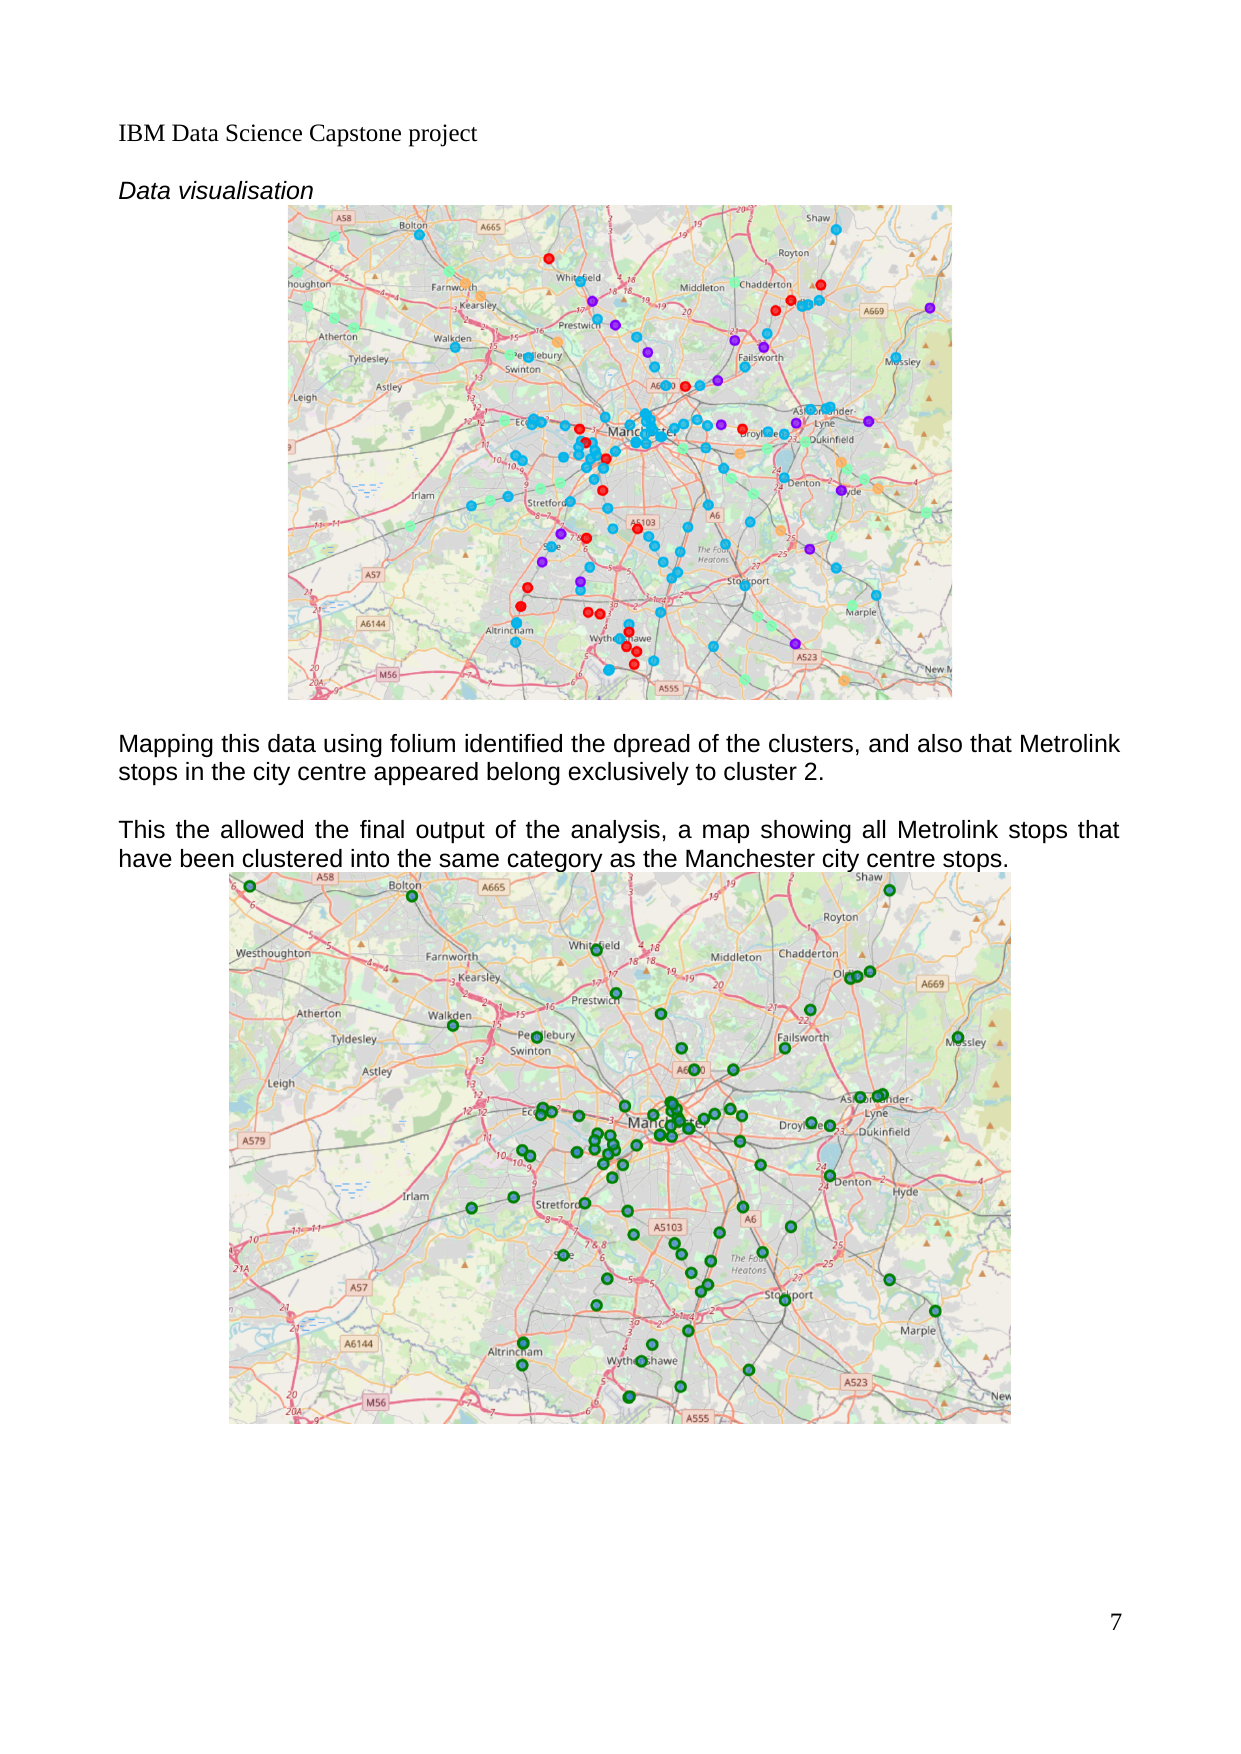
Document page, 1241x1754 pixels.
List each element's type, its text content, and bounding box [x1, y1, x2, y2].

text Mapping this data using folium identified the dpread of the clusters, and also that Metrolink stops in the city centre appeared belong exclusively to cluster 2. [118, 729, 1122, 786]
text This the allowed the final output of the analysis, a map showing all Metrolink stops that have been clustered into the same category as the Manchester city centre stops. [118, 815, 1122, 872]
text Data visualisation [118, 176, 1122, 205]
